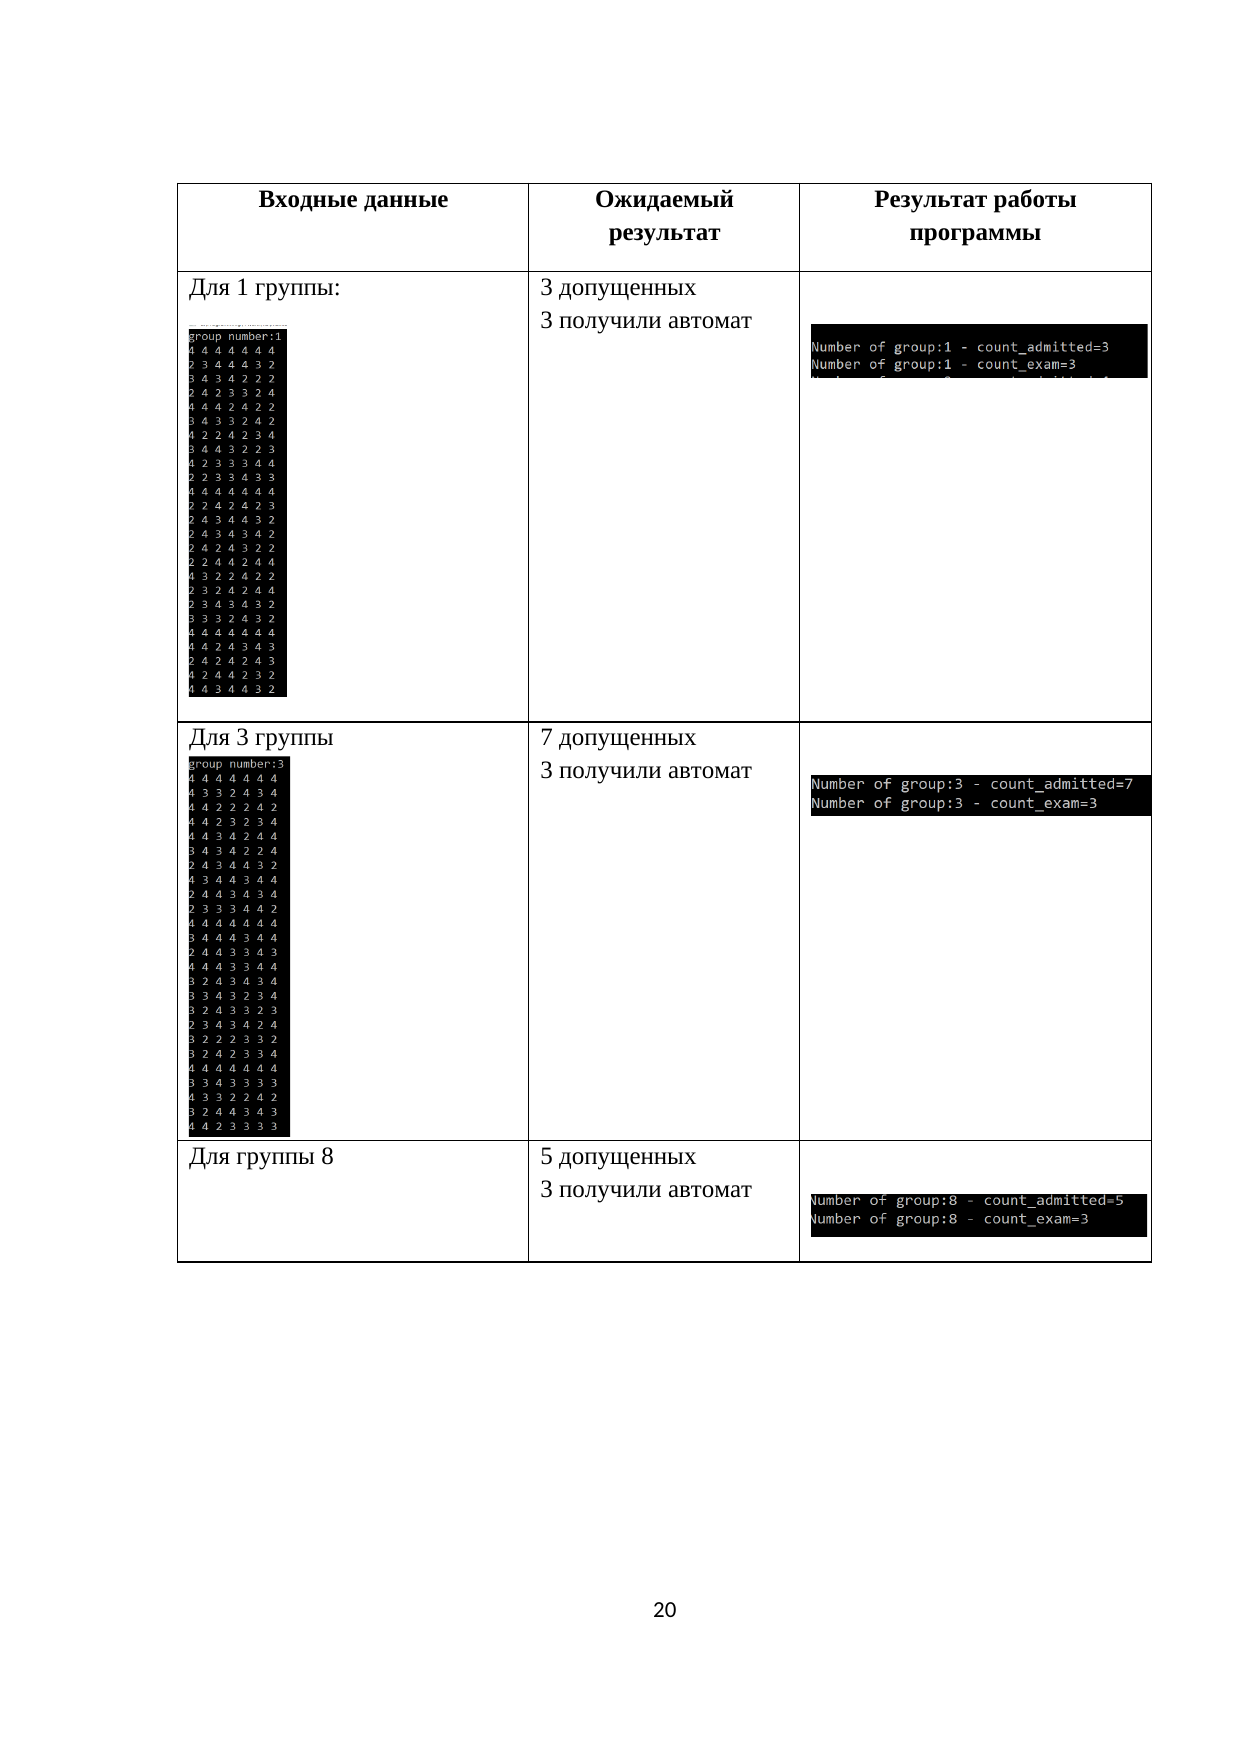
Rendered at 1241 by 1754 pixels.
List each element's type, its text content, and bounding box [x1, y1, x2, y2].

table_cell [800, 272, 1151, 721]
table_header Результат работы программы [800, 184, 1151, 271]
table_cell [800, 723, 1151, 1140]
table_cell 5 допущенных 3 получили автомат [529, 1141, 799, 1261]
table_cell Для 3 группы [178, 723, 528, 1140]
table_header Входные данные [178, 184, 528, 271]
table_cell Для группы 8 [178, 1141, 528, 1261]
table_cell 3 допущенных 3 получили автомат [529, 272, 799, 721]
table_cell Для 1 группы: [178, 272, 528, 721]
table_header Ожидаемый результат [529, 184, 799, 271]
table_cell 7 допущенных 3 получили автомат [529, 723, 799, 1140]
table_cell [800, 1141, 1151, 1261]
